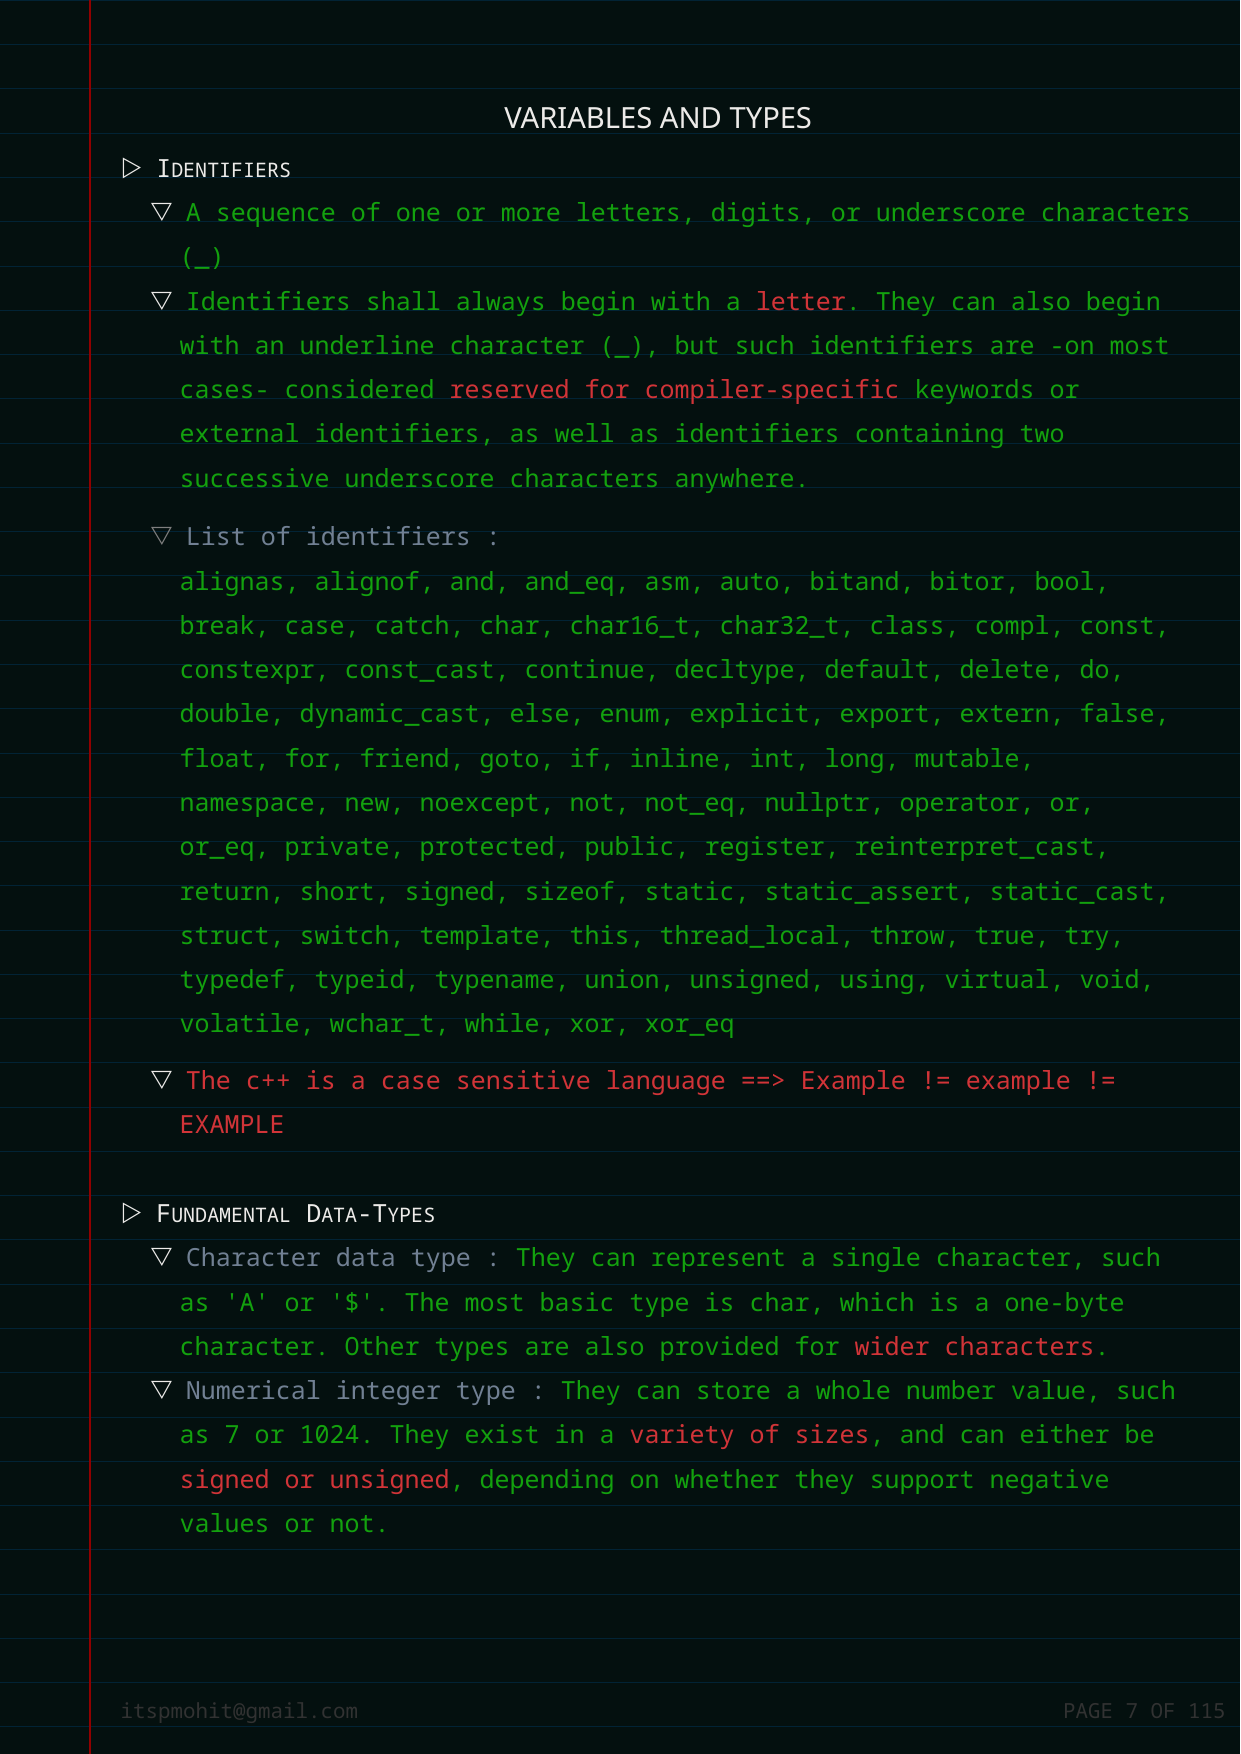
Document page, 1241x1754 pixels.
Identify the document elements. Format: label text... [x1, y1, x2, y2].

list Numerical integer type : They can store a whole number value, such as 7 or 1024. They exist in a variety of sizes, and can either be signed or unsigned, depending on whether they support negative values or not. [150, 1364, 1196, 1541]
list Identifiers shall always begin with a letter. They can also begin with an underline character (_), but such identifiers are -on most cases- considered reserved for compiler-specific keywords or external identifiers, as well as identifiers containing two successive underscore characters anywhere. [150, 274, 1196, 496]
list Character data type : They can represent a single character, such as 'A' or '$'. The most basic type is char, which is a one-byte character. Other types are also provided for wider characters. [150, 1231, 1196, 1364]
subtitle Identifiers [120, 142, 1196, 186]
list The c++ is a case sensitive language ==> Example != example != EXAMPLE [150, 1054, 1196, 1187]
subtitle Variables and types [120, 97, 1196, 142]
subtitle Fundamental Data-Types [120, 1187, 1196, 1231]
subtitle List of identifiers : alignas, alignof, and, and_eq, asm, auto, bitand, bitor, bool, break, case, catch, char, char16_t, char32_t, class, compl, const, constexpr, const_cast, continue, decltype, default, delete, do, double, dynamic_cast, else, enum, explicit, export, extern, false, float, for, friend, goto, if, inline, int, long, mutable, namespace, new, noexcept, not, not_eq, nullptr, operator, or, or_eq, private, protected, public, register, reinterpret_cast, return, short, signed, sizeof, static, static_assert, static_cast, struct, switch, template, this, thread_local, throw, true, try, typedef, typeid, typename, union, unsigned, using, virtual, void, volatile, wchar_t, while, xor, xor_eq [150, 510, 1196, 1042]
list A sequence of one or more letters, digits, or underscore characters (_) [150, 186, 1196, 274]
